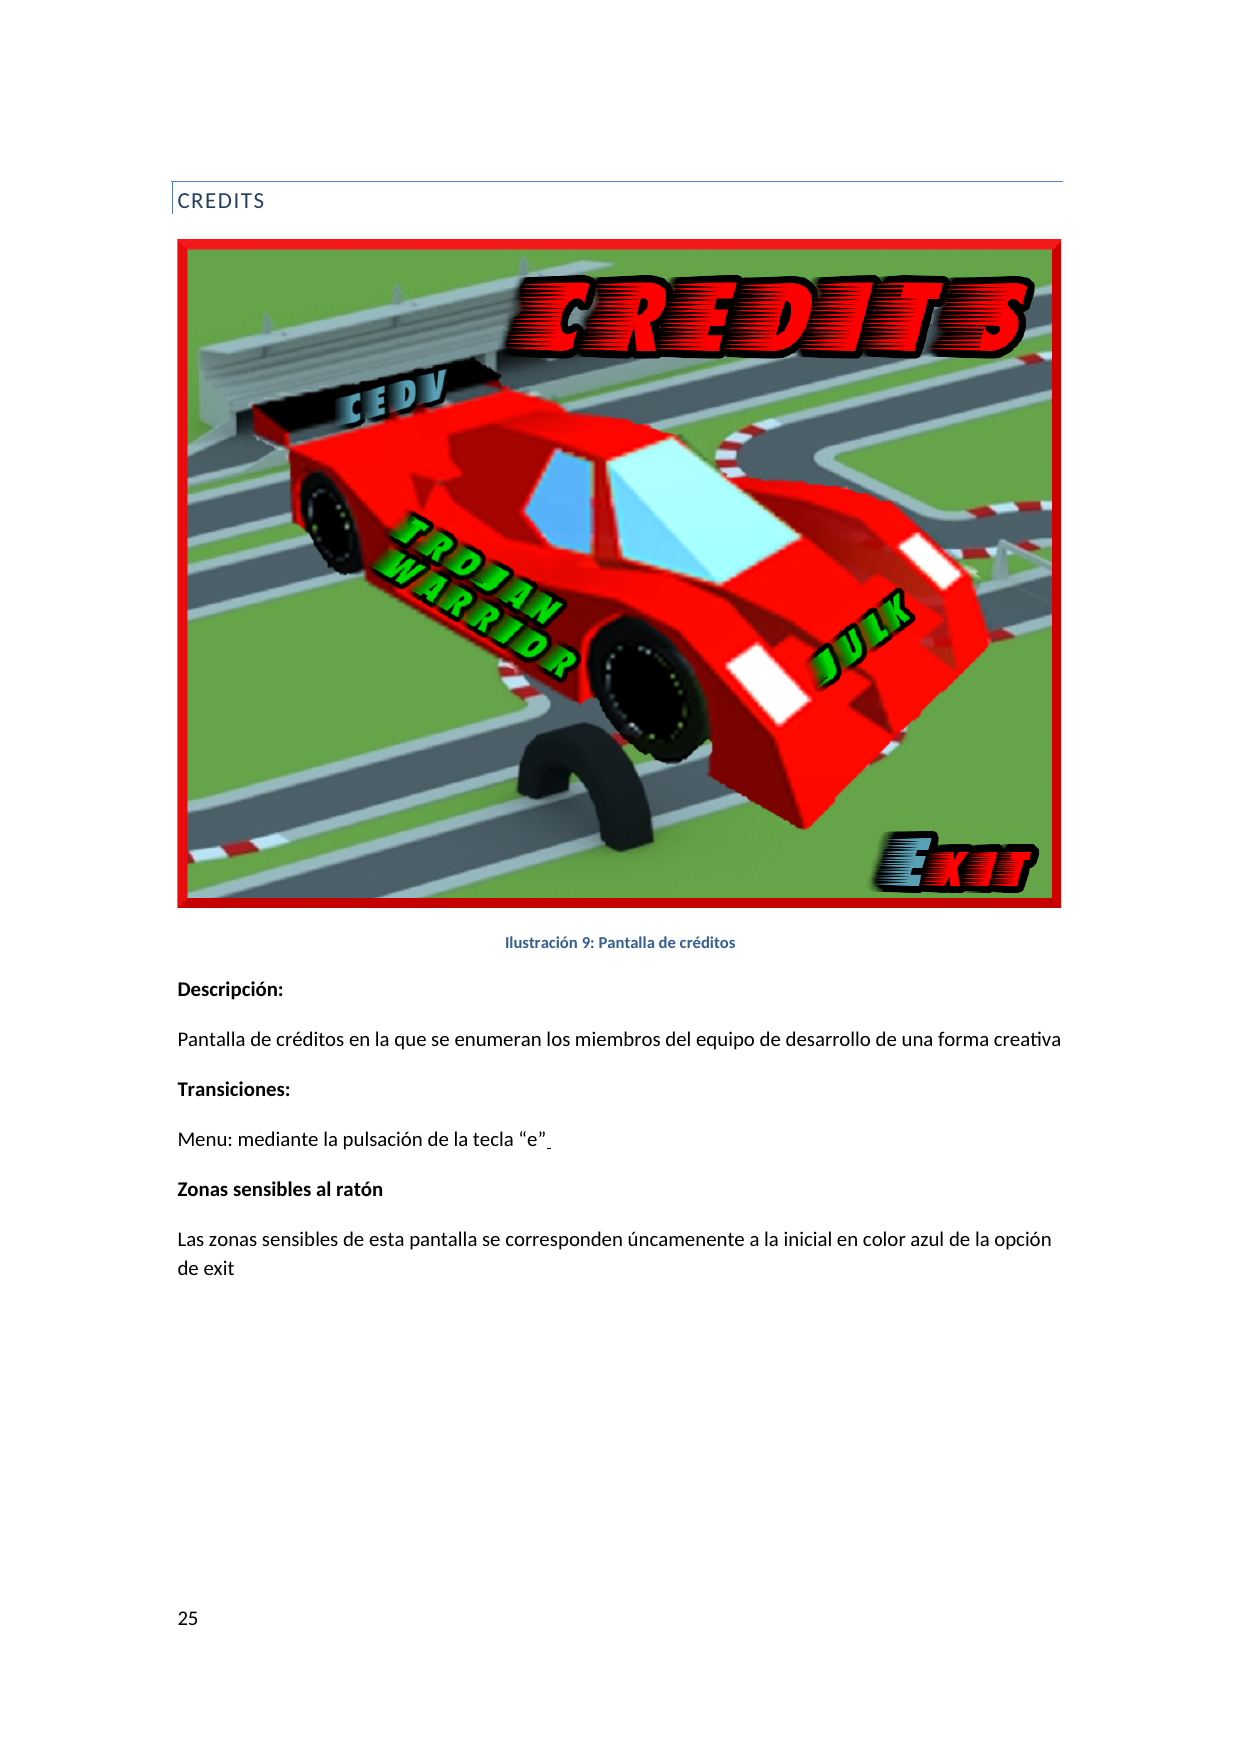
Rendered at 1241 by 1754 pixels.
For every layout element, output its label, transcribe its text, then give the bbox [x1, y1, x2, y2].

text Transiciones: [177, 1076, 1063, 1102]
text Las zonas sensibles de esta pantalla se corresponden úncamenente a la inicial en color azul de la opción de exit [177, 1226, 1063, 1281]
text Ilustración 9: Pantalla de créditos [177, 932, 1063, 953]
text Descripción: [177, 976, 1063, 1002]
picture [177, 239, 1062, 908]
subtitle CREDITS [173, 182, 1063, 214]
text Zonas sensibles al ratón [177, 1176, 1063, 1202]
text Menu: mediante la pulsación de la tecla “e” [177, 1126, 1063, 1152]
text Pantalla de créditos en la que se enumeran los miembros del equipo de desarrollo de una forma creativa [177, 1026, 1063, 1052]
